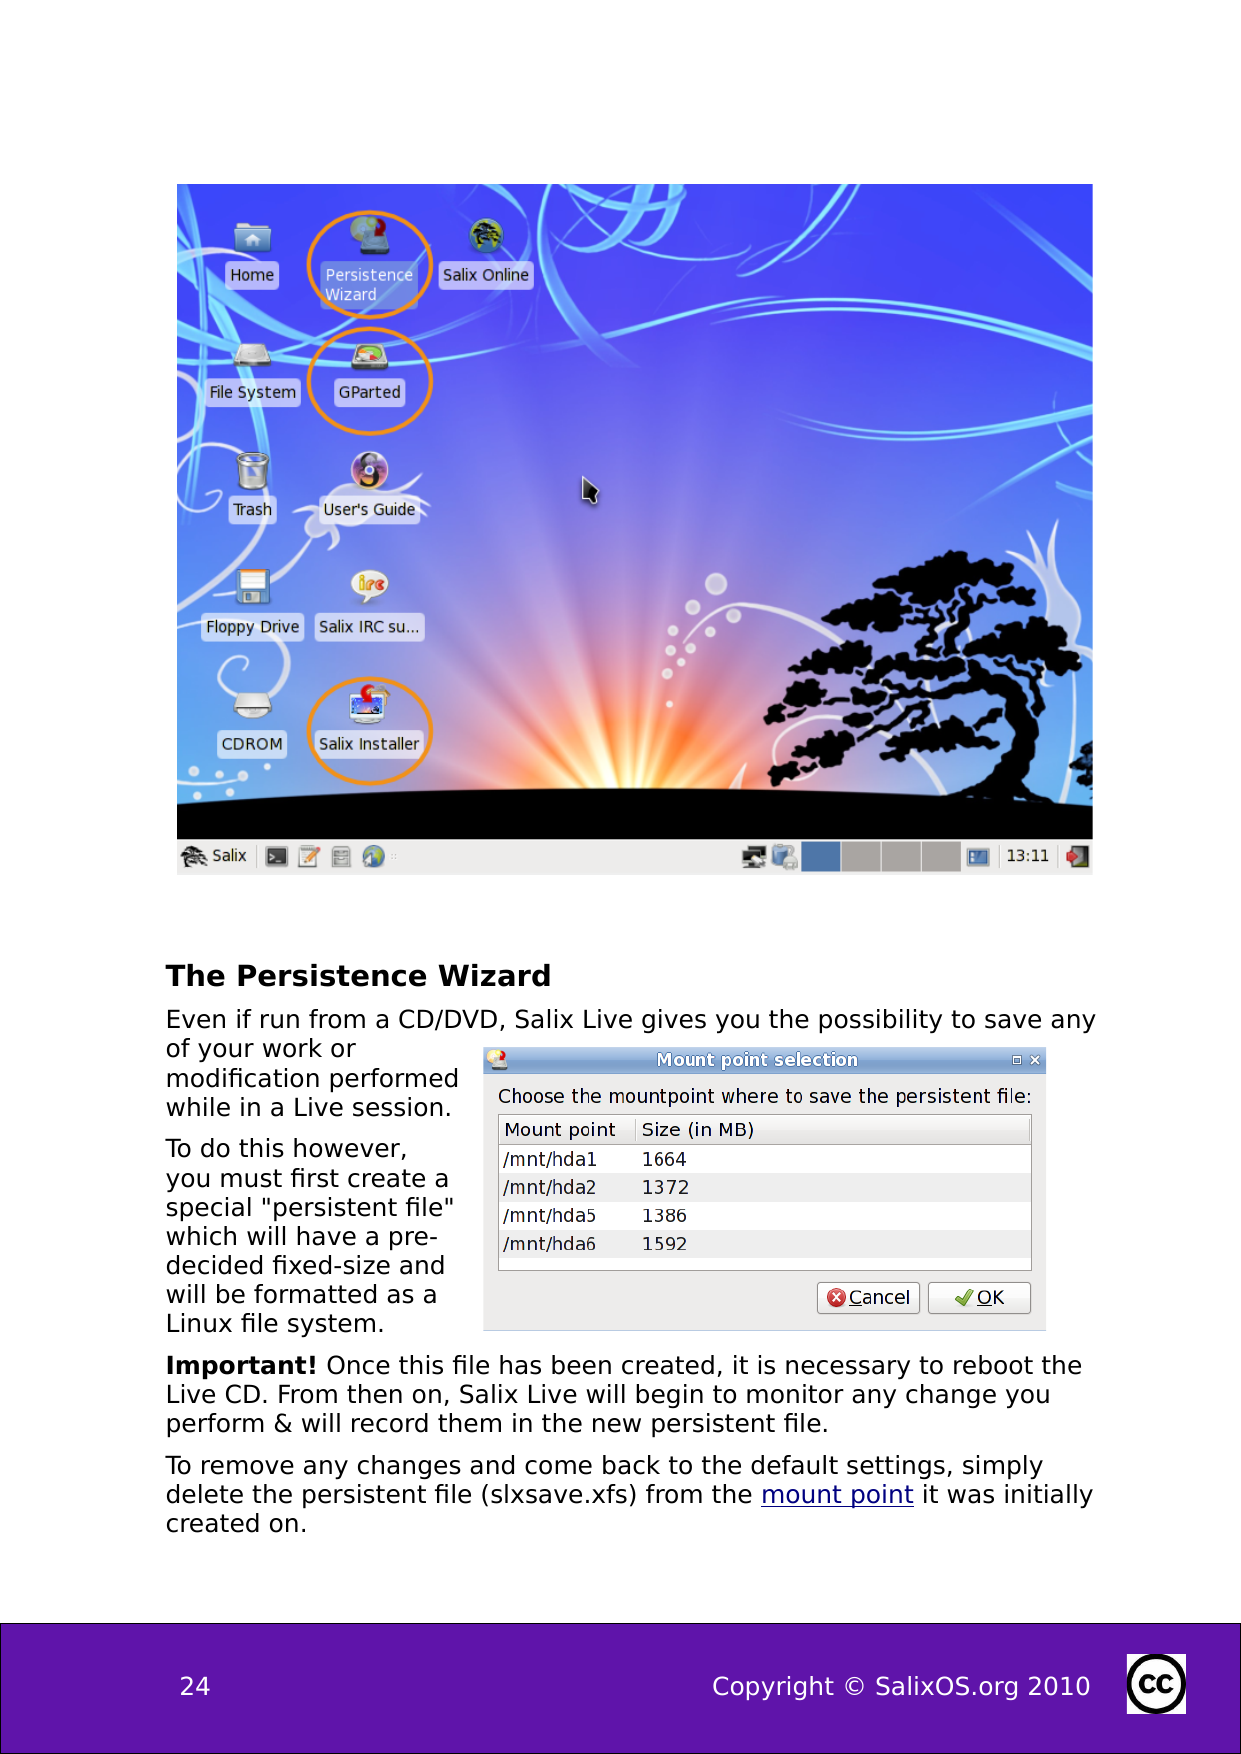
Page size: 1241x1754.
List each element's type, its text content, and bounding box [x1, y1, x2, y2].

text Important! Once this file has been created, it is necessary to reboot the Live CD. From then on, Salix Live will begin to monitor any change you perform & will record them in the new persistent file. [165, 1351, 1104, 1439]
text To do this however, you must first create a special "persistent file" which will have a pre-decided fixed-size and will be formatted as a Linux file system. [165, 1135, 1104, 1339]
picture [483, 1047, 1047, 1331]
text Even if run from a CD/DVD, Salix Live gives you the possibility to save any of your work or modification performed while in a Live session. [165, 1006, 1104, 1122]
picture [177, 184, 1093, 875]
subtitle The Persistence Wizard [165, 959, 1104, 993]
text To remove any changes and come back to the default settings, simply delete the persistent file (slxsave.xfs) from the mount point it was initially created on. [165, 1451, 1104, 1539]
picture [1126, 1654, 1186, 1714]
